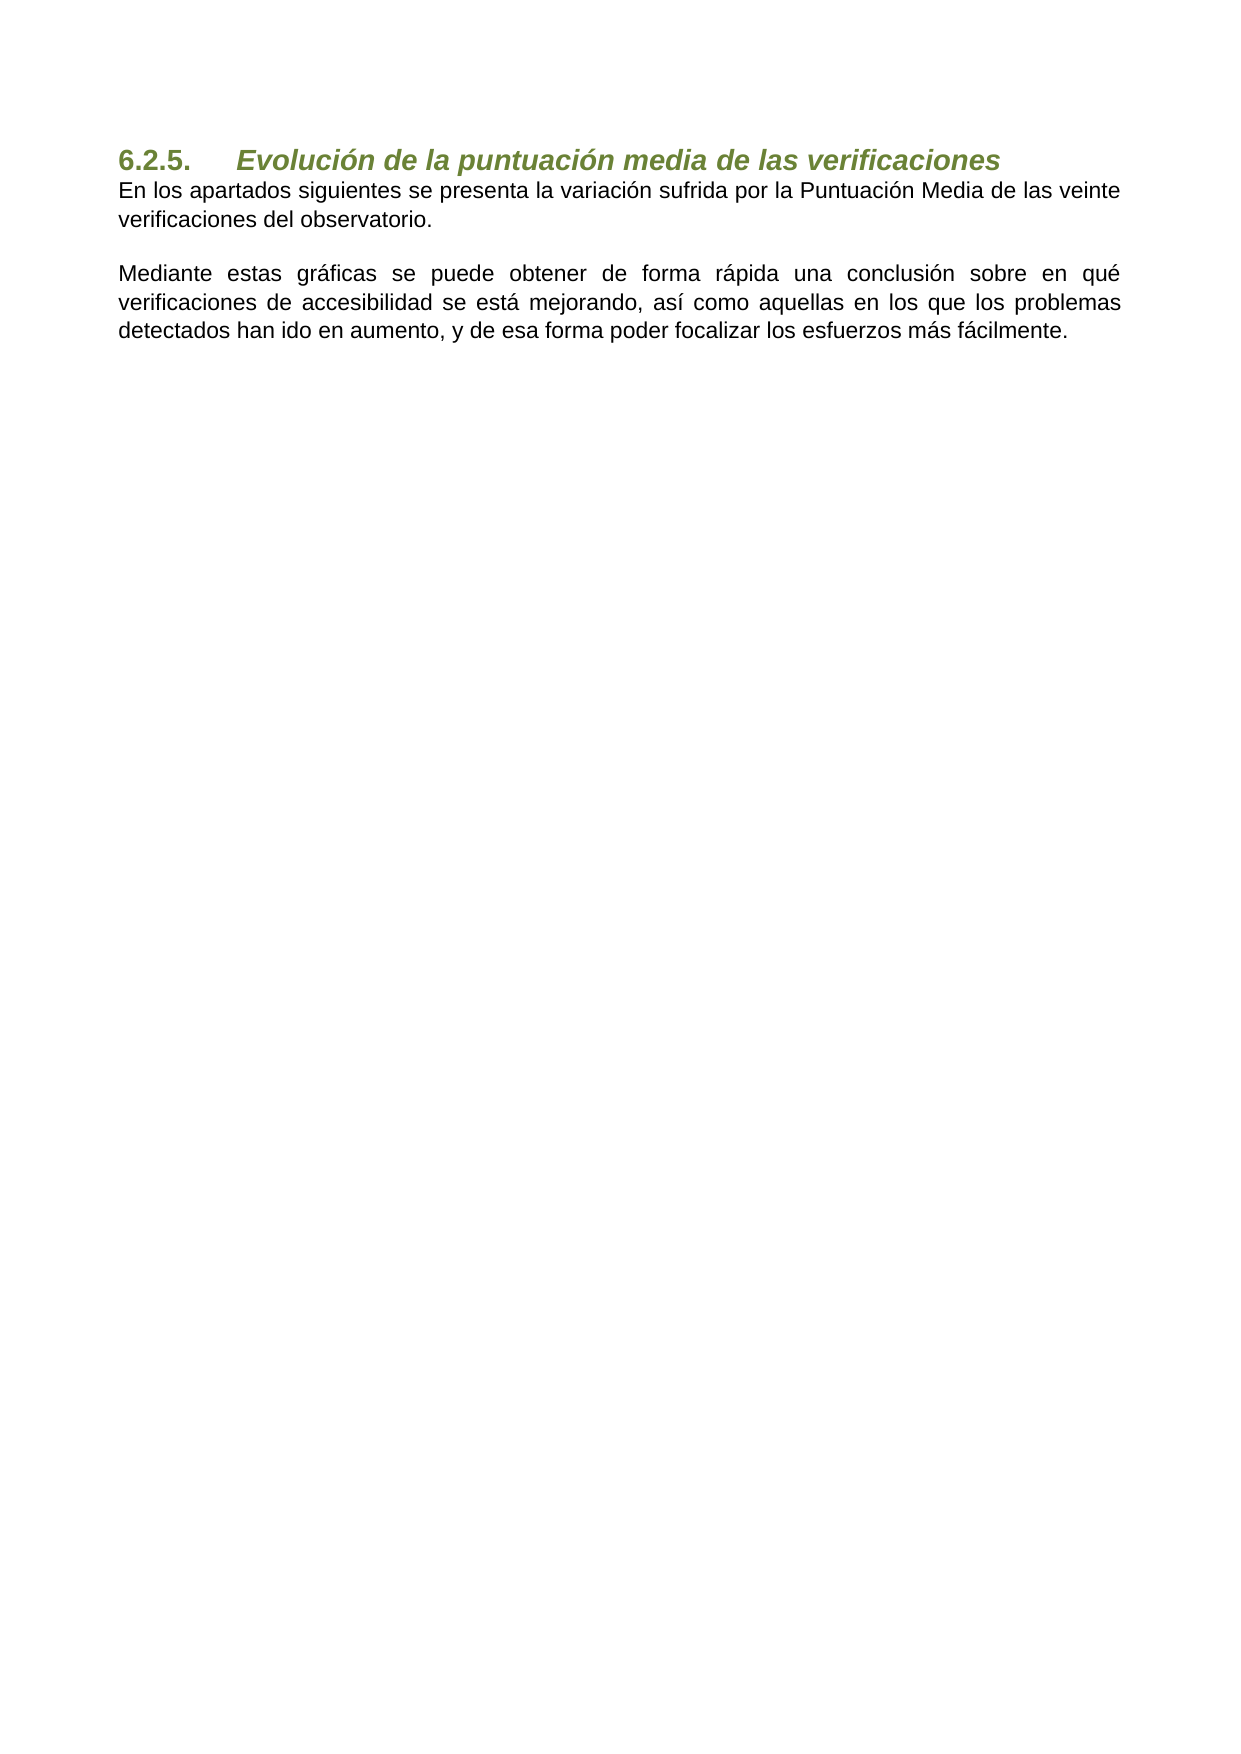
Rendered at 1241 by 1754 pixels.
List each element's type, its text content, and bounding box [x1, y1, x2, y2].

subtitle Evolución de la puntuación media de las verificaciones [118, 143, 1122, 177]
text Mediante estas gráficas se puede obtener de forma rápida una conclusión sobre en qué verificaciones de accesibilidad se está mejorando, así como aquellas en los que los problemas detectados han ido en aumento, y de esa forma poder focalizar los esfuerzos más fácilmente. [118, 259, 1122, 344]
text En los apartados siguientes se presenta la variación sufrida por la Puntuación Media de las veinte verificaciones del observatorio. [118, 177, 1122, 232]
